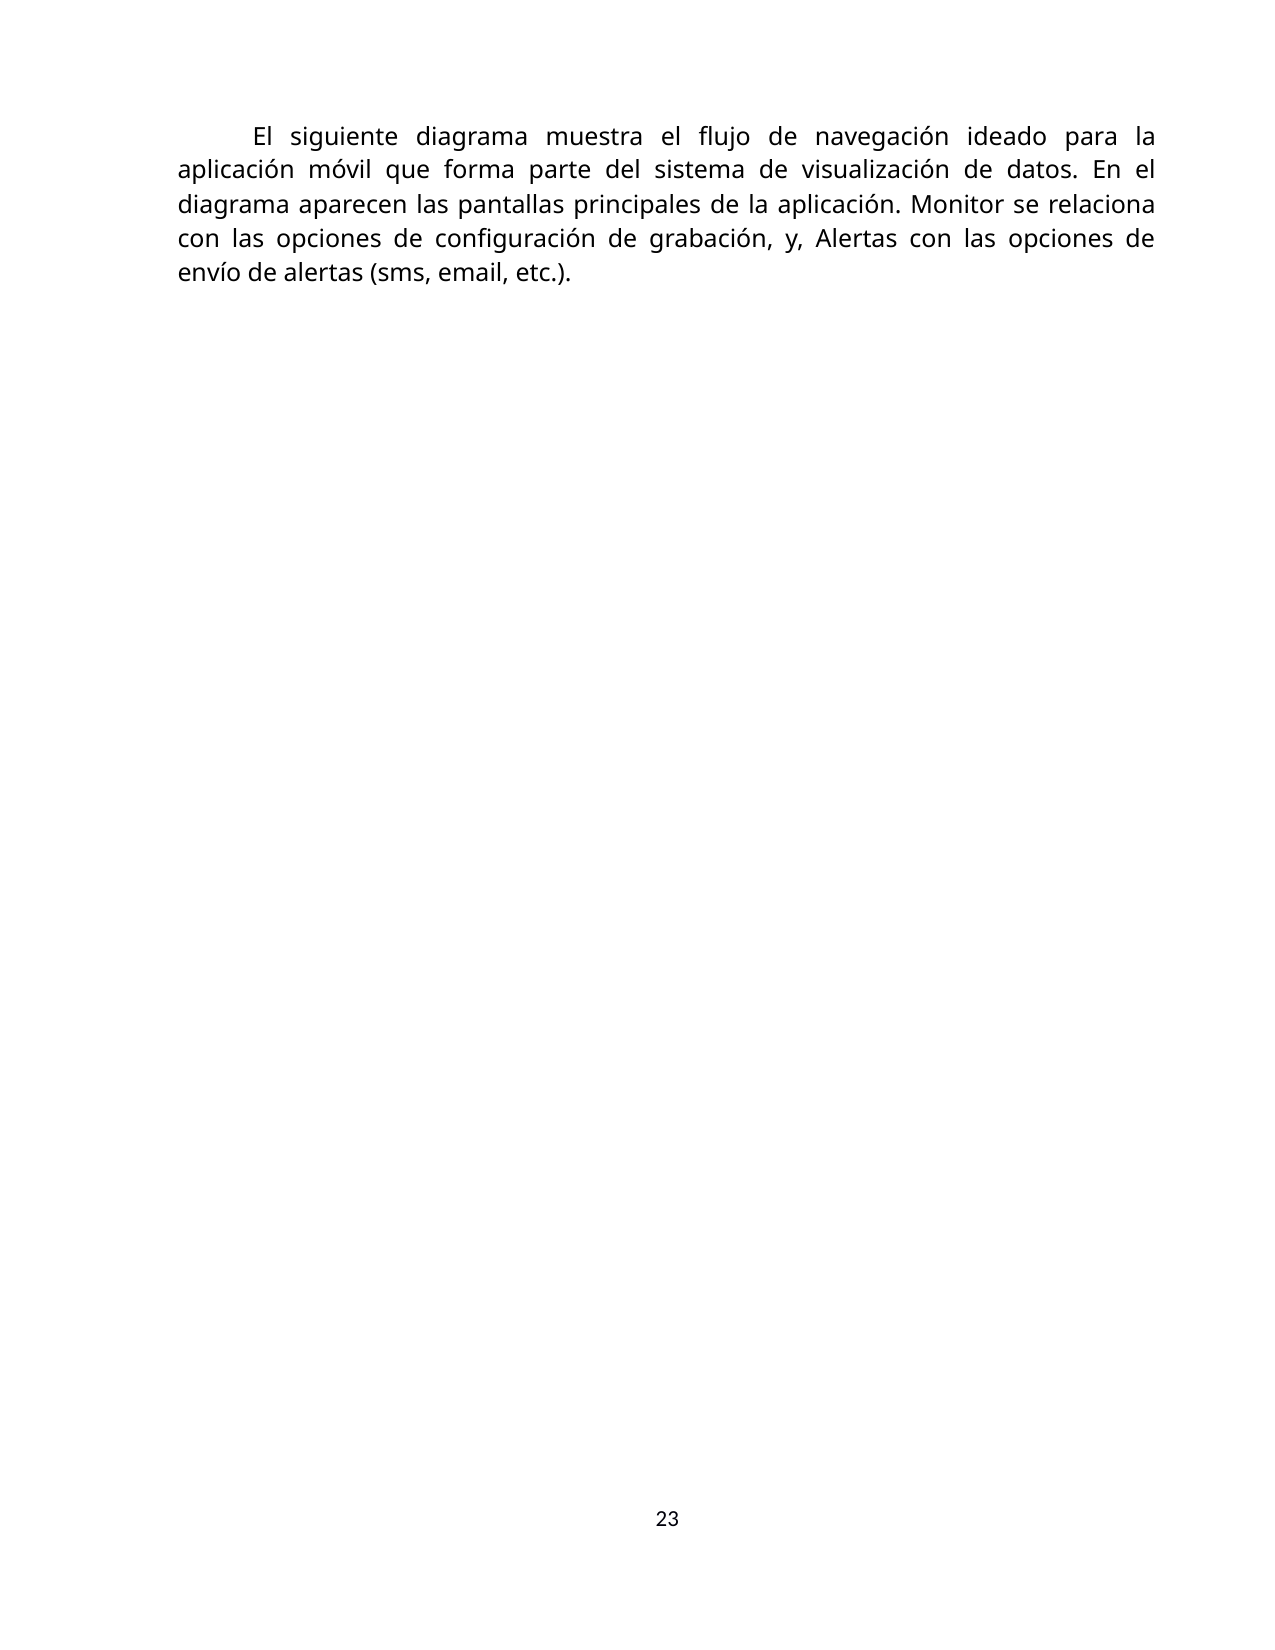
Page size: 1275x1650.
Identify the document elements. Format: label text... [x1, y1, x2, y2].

text El siguiente diagrama muestra el flujo de navegación ideado para la aplicación móvil que forma parte del sistema de visualización de datos. En el diagrama aparecen las pantallas principales de la aplicación. Monitor se relaciona con las opciones de configuración de grabación, y, Alertas con las opciones de envío de alertas (sms, email, etc.). [177, 118, 1157, 288]
